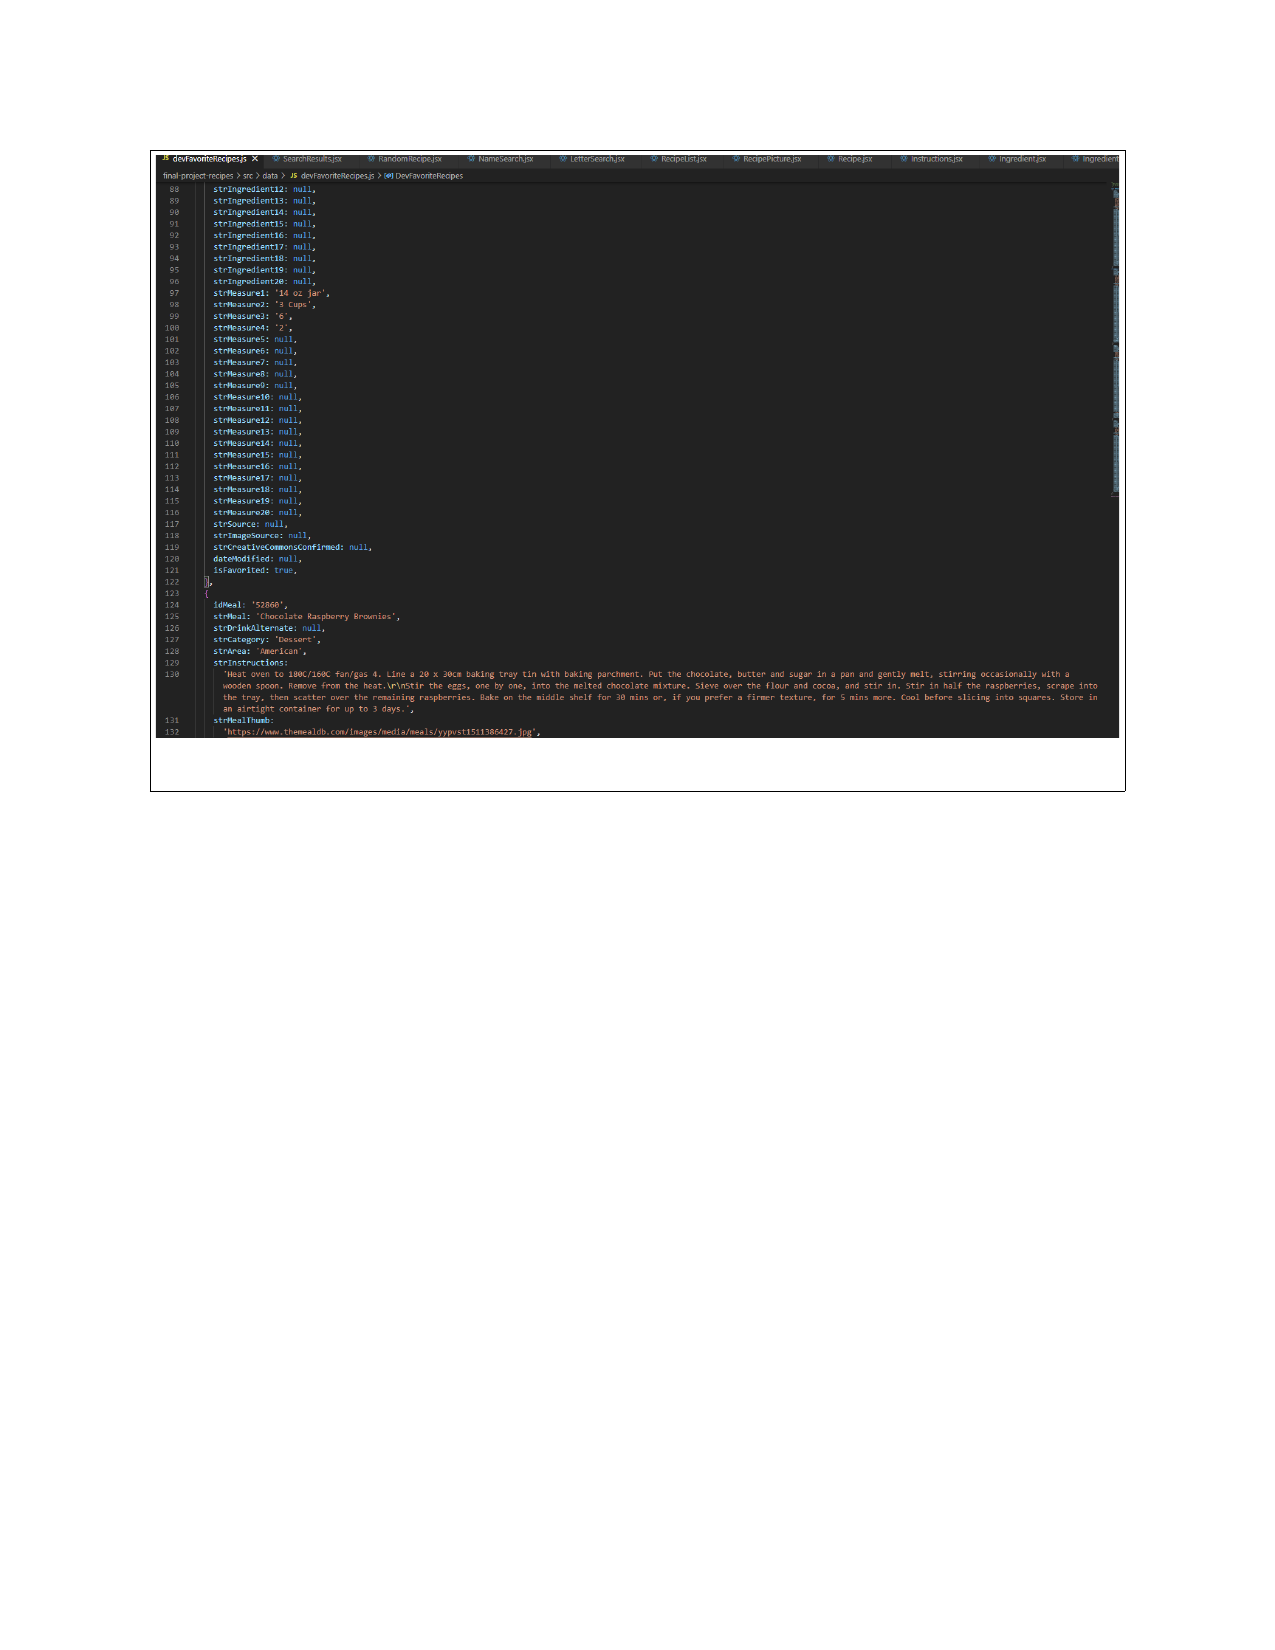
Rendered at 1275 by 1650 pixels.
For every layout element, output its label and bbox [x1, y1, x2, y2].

picture [155, 155, 1120, 738]
table_cell [151, 151, 1125, 791]
